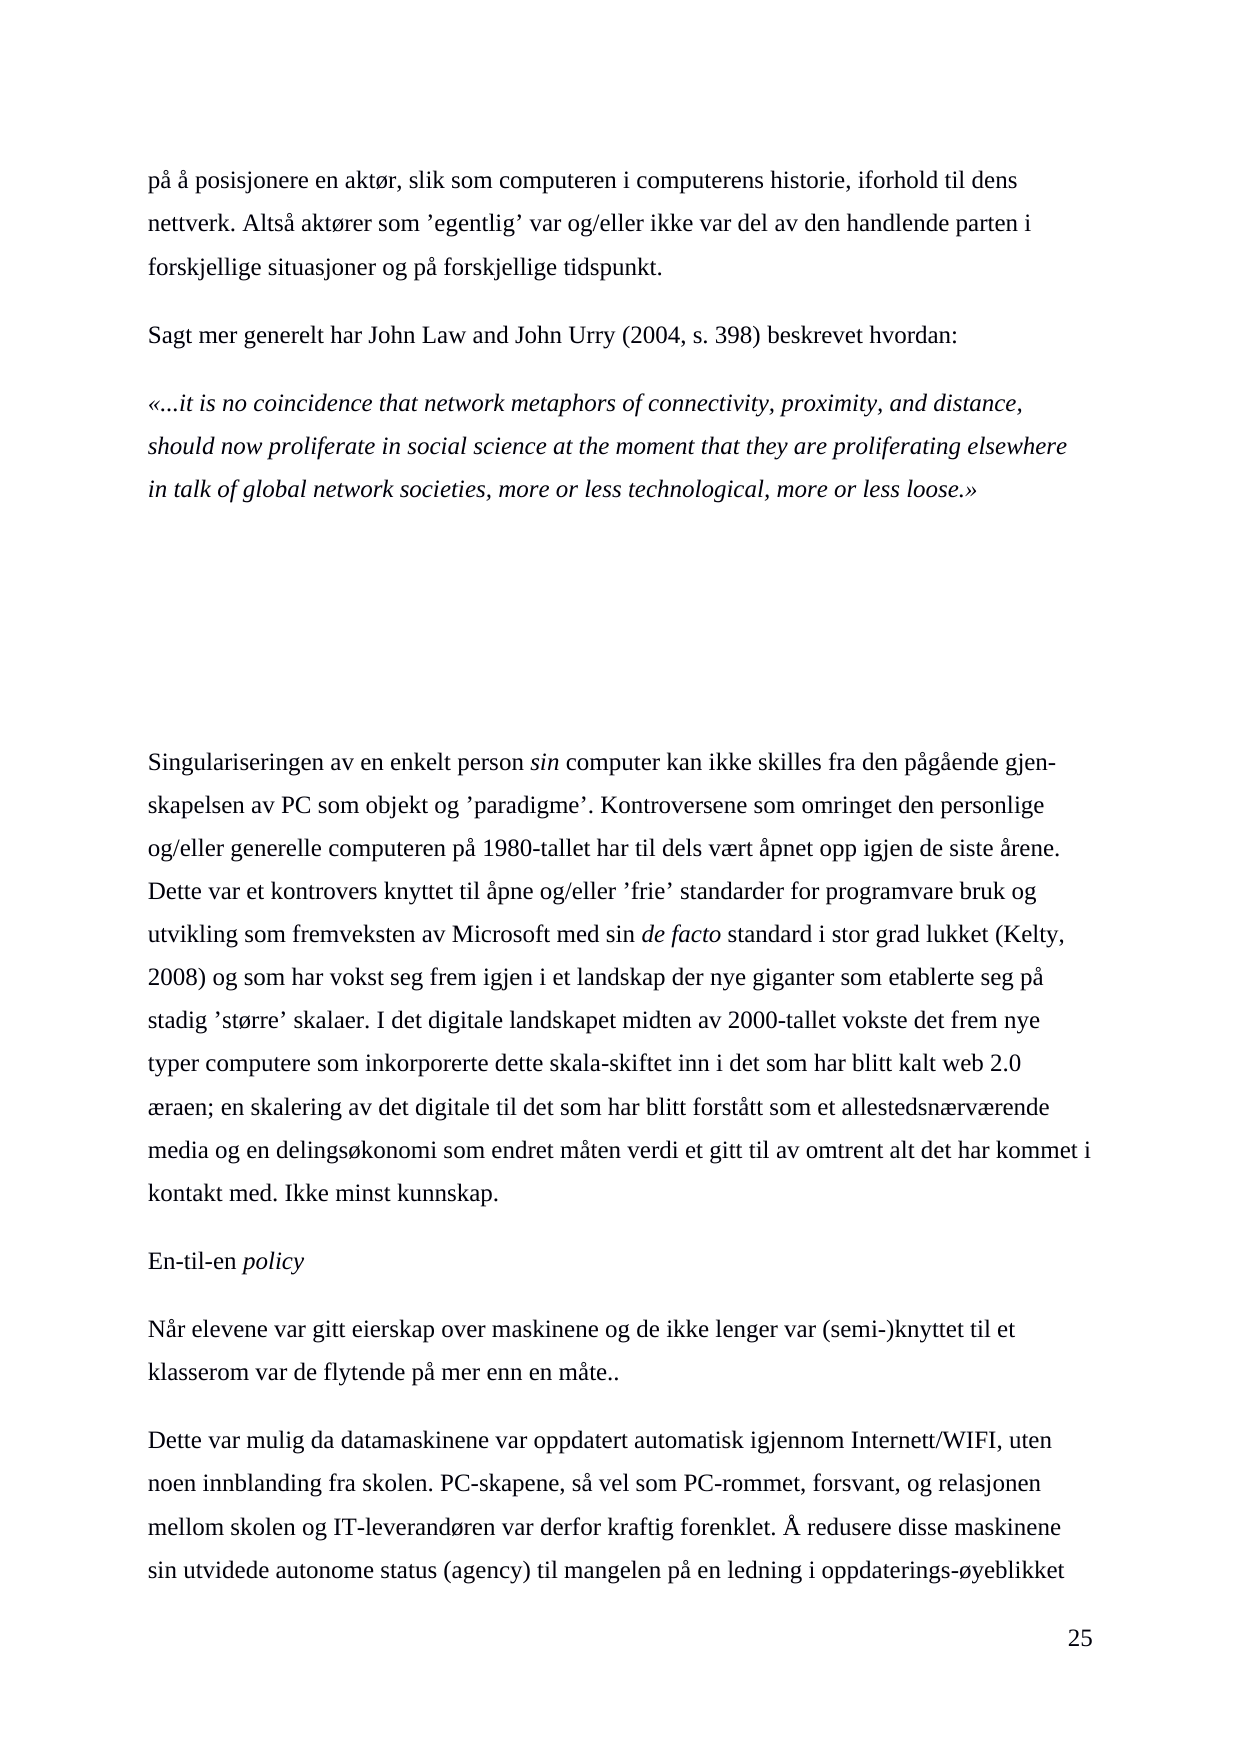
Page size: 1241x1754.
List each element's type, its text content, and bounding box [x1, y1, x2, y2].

text En-til-en policy [148, 1246, 1092, 1275]
text Dette var mulig da datamaskinene var oppdatert automatisk igjennom Internett/WIFI, uten noen innblanding fra skolen. PC-skapene, så vel som PC-rommet, forsvant, og relasjonen mellom skolen og IT-leverandøren var derfor kraftig forenklet. Å redusere disse maskinene sin utvidede autonome status (agency) til mangelen på en ledning i oppdaterings-øyeblikket [148, 1425, 1092, 1583]
text «...it is no coincidence that network metaphors of connectivity, proximity, and distance, should now proliferate in social science at the moment that they are proliferating elsewhere in talk of global network societies, more or less technological, more or less loose.» [148, 388, 1092, 503]
text Sagt mer generelt har John Law and John Urry (2004, s. 398) beskrevet hvordan: [148, 320, 1092, 348]
text på å posisjonere en aktør, slik som computeren i computerens historie, iforhold til dens nettverk. Altså aktører som ’egentlig’ var og/eller ikke var del av den handlende parten i forskjellige situasjoner og på forskjellige tidspunkt. [148, 165, 1092, 280]
text Singulariseringen av en enkelt person sin computer kan ikke skilles fra den pågående gjen-skapelsen av PC som objekt og ’paradigme’. Kontroversene som omringet den personlige og/eller generelle computeren på 1980-tallet har til dels vært åpnet opp igjen de siste årene. Dette var et kontrovers knyttet til åpne og/eller ’frie’ standarder for programvare bruk og utvikling som fremveksten av Microsoft med sin de facto standard i stor grad lukket (Kelty, 2008) og som har vokst seg frem igjen i et landskap der nye giganter som etablerte seg på stadig ’større’ skalaer. I det digitale landskapet midten av 2000-tallet vokste det frem nye typer computere som inkorporerte dette skala-skiftet inn i det som har blitt kalt web 2.0 æraen; en skalering av det digitale til det som har blitt forstått som et allestedsnærværende media og en delingsøkonomi som endret måten verdi et gitt til av omtrent alt det har kommet i kontakt med. Ikke minst kunnskap. [148, 747, 1092, 1207]
text Når elevene var gitt eierskap over maskinene og de ikke lenger var (semi-)knyttet til et klasserom var de flytende på mer enn en måte.. [148, 1314, 1092, 1386]
